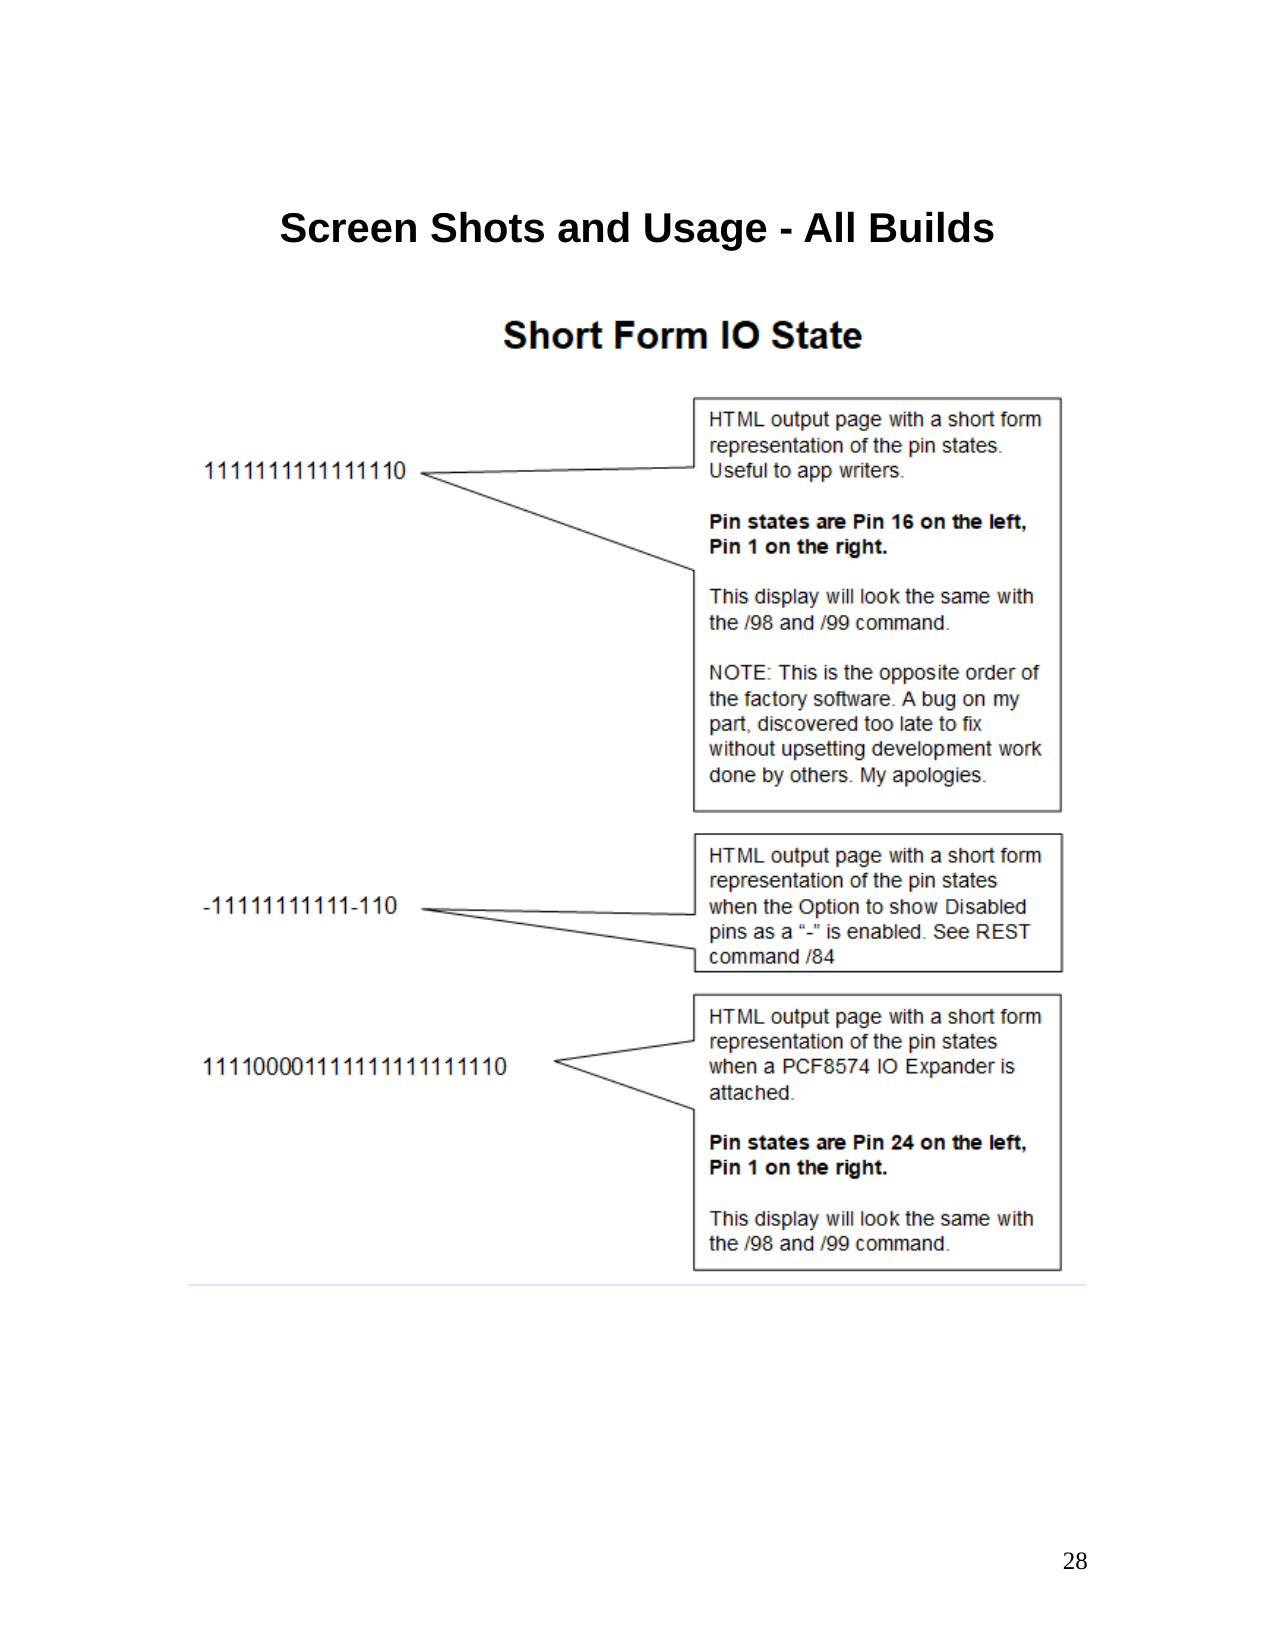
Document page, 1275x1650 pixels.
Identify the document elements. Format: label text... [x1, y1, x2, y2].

subtitle Screen Shots and Usage - All Builds [187, 204, 1087, 252]
picture [187, 306, 1087, 1286]
